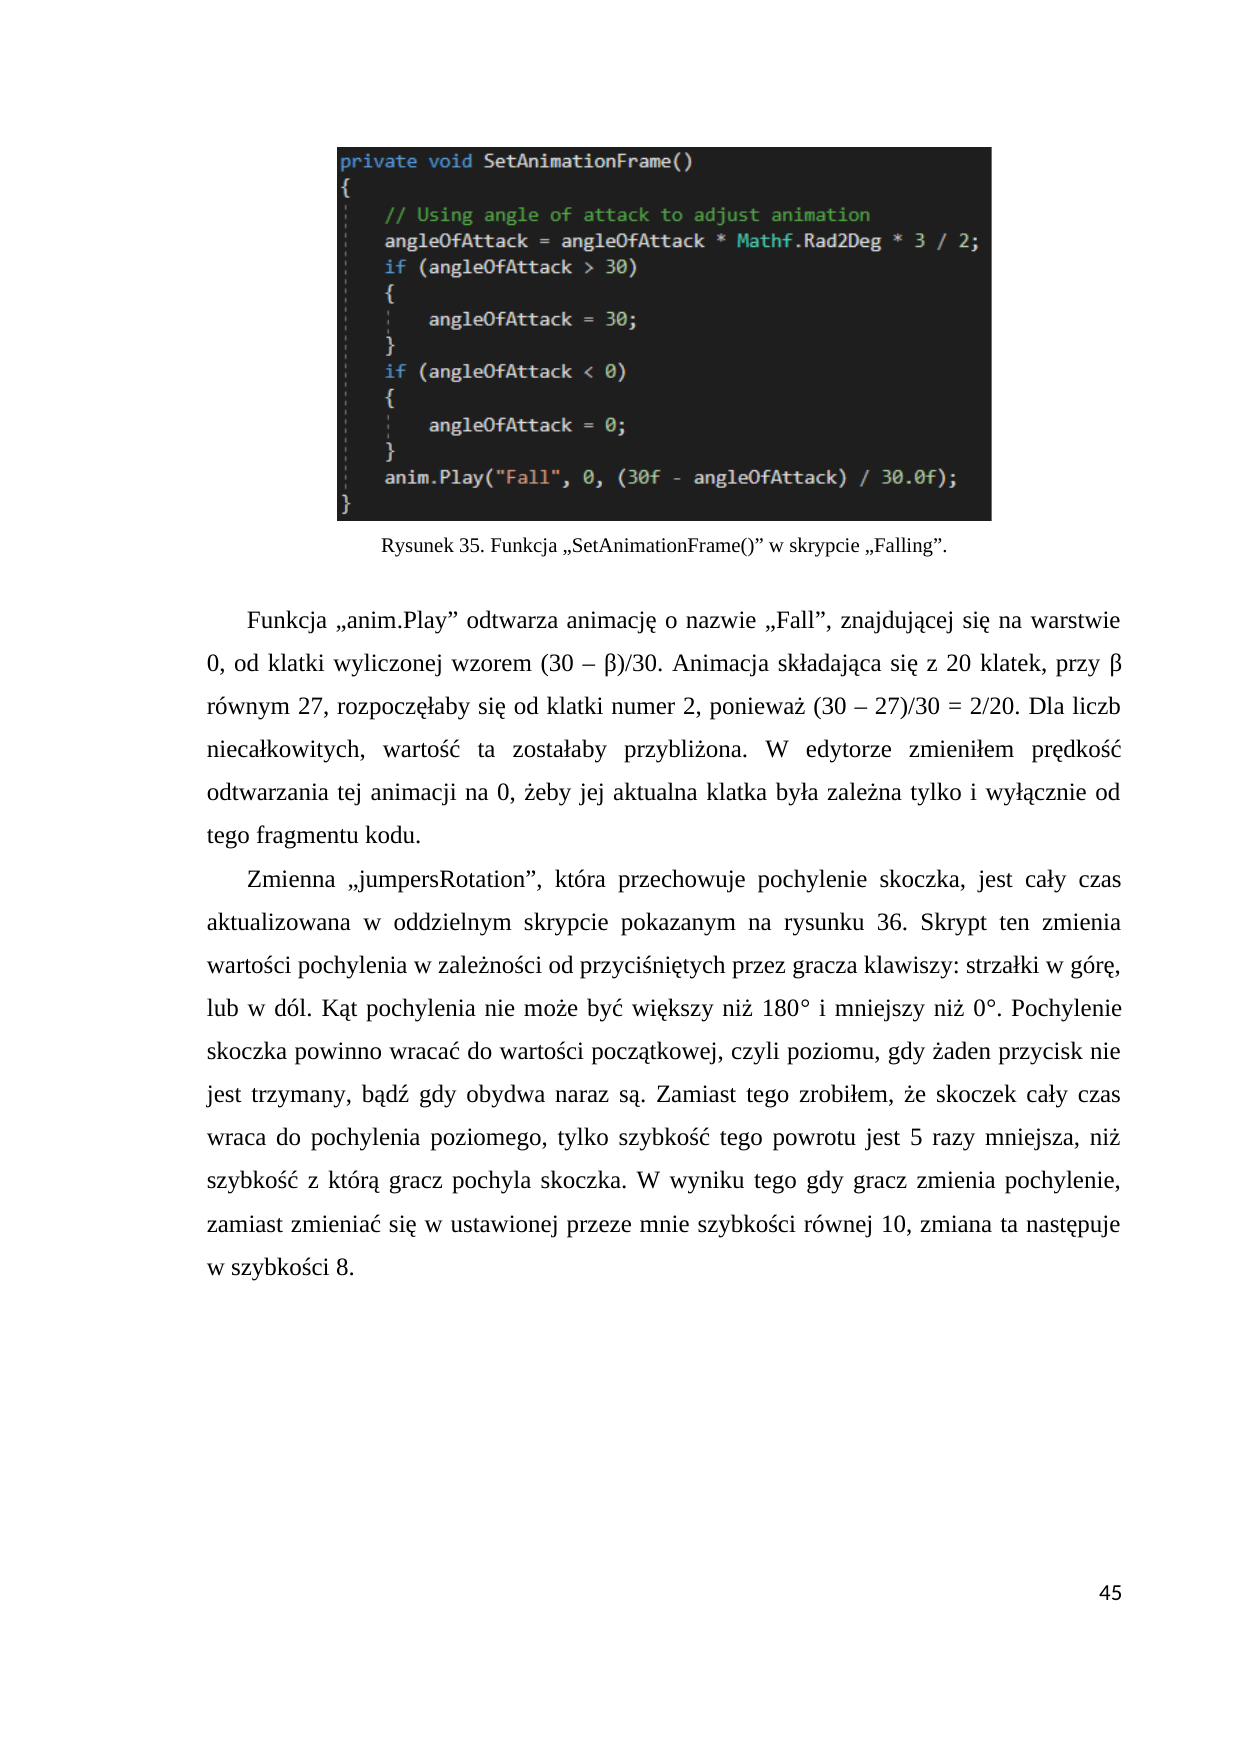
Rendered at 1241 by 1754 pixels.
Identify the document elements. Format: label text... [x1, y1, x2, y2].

text Funkcja „anim.Play” odtwarza animację o nazwie „Fall”, znajdującej się na warstwie 0, od klatki wyliczonej wzorem (30 – β)/30. Animacja składająca się z 20 klatek, przy β równym 27, rozpoczęłaby się od klatki numer 2, ponieważ (30 – 27)/30 = 2/20. Dla liczb niecałkowitych, wartość ta zostałaby przybliżona. W edytorze zmieniłem prędkość odtwarzania tej animacji na 0, żeby jej aktualna klatka była zależna tylko i wyłącznie od tego fragmentu kodu. [207, 605, 1122, 849]
picture [337, 147, 992, 521]
text Rysunek 35. Funkcja „SetAnimationFrame()” w skrypcie „Falling”. [207, 148, 1122, 557]
text Zmienna „jumpersRotation”, która przechowuje pochylenie skoczka, jest cały czas aktualizowana w oddzielnym skrypcie pokazanym na rysunku 36. Skrypt ten zmienia wartości pochylenia w zależności od przyciśniętych przez gracza klawiszy: strzałki w górę, lub w dól. Kąt pochylenia nie może być większy niż 180° i mniejszy niż 0°. Pochylenie skoczka powinno wracać do wartości początkowej, czyli poziomu, gdy żaden przycisk nie jest trzymany, bądź gdy obydwa naraz są. Zamiast tego zrobiłem, że skoczek cały czas wraca do pochylenia poziomego, tylko szybkość tego powrotu jest 5 razy mniejsza, niż szybkość z którą gracz pochyla skoczka. W wyniku tego gdy gracz zmienia pochylenie, zamiast zmieniać się w ustawionej przeze mnie szybkości równej 10, zmiana ta następuje w szybkości 8. [207, 864, 1122, 1281]
